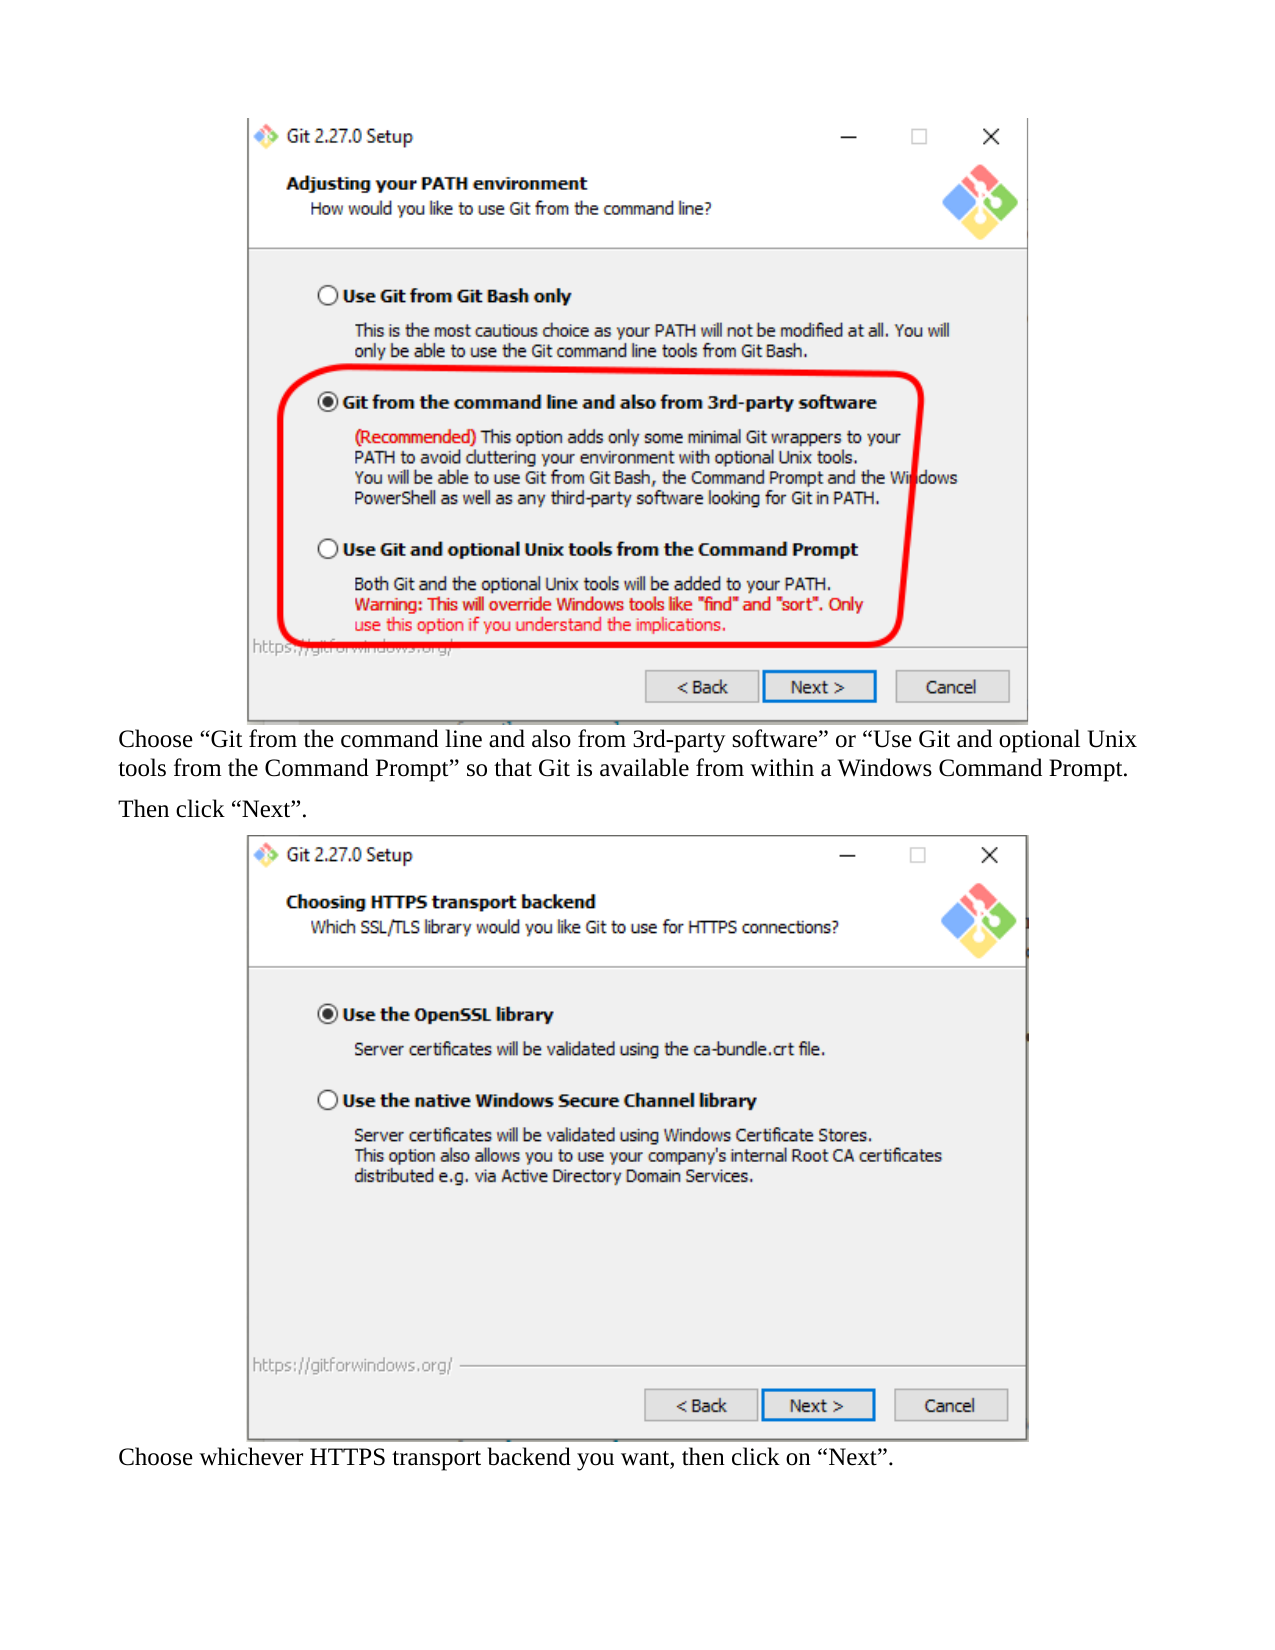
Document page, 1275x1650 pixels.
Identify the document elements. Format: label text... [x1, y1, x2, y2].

picture [246, 118, 1029, 725]
text Choose “Git from the command line and also from 3rd-party software” or “Use Git and optional Unix tools from the Command Prompt” so that Git is available from within a Windows Command Prompt. [118, 118, 1157, 782]
picture [246, 835, 1029, 1442]
text Then click “Next”. [118, 794, 1157, 823]
text Choose whichever HTTPS transport backend you want, then click on “Next”. [118, 836, 1157, 1471]
